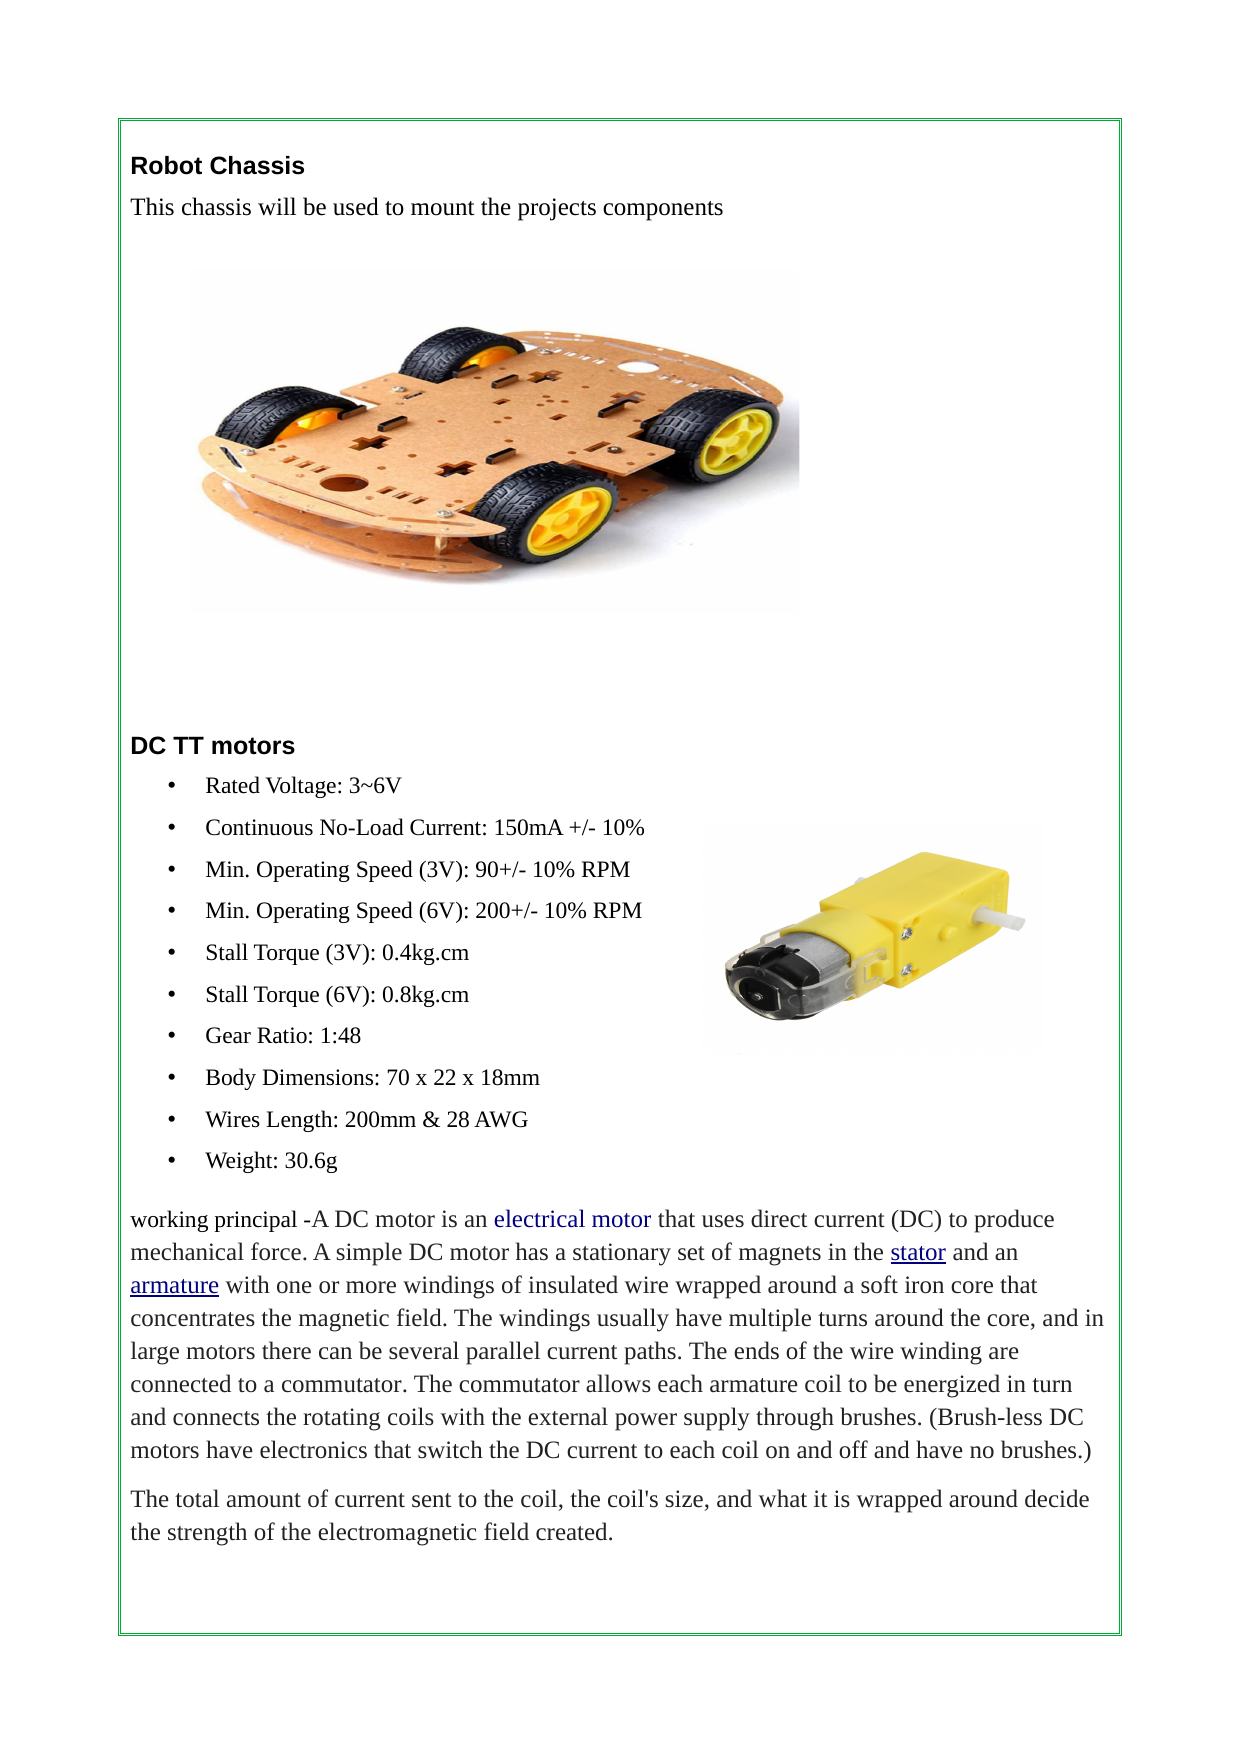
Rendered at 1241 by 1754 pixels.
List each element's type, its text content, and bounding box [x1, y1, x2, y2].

list [1043, 938, 1110, 966]
list Continuous No-Load Current: 150mA +/- 10% [168, 813, 1110, 841]
picture [187, 268, 800, 613]
list Stall Torque (6V): 0.8kg.cm [168, 980, 701, 1007]
text This chassis will be used to mount the projects components [130, 192, 1110, 221]
list [1043, 897, 1110, 924]
text working principal -A DC motor is an electrical motor that uses direct current (DC) to produce mechanical force. A simple DC motor has a stationary set of magnets in the stator and an armature with one or more windings of insulated wire wrapped around a soft iron core that concentrates the magnetic field. The windings usually have multiple turns around the core, and in large motors there can be several parallel current paths. The ends of the wire winding are connected to a commutator. The commutator allows each armature coil to be energized in turn and connects the rotating coils with the external power supply through brushes. (Brush-less DC motors have electronics that switch the DC current to each coil on and off and have no brushes.) [130, 1204, 1110, 1464]
subtitle DC TT motors [130, 731, 1110, 759]
list [1043, 1022, 1110, 1049]
list Weight: 30.6g [168, 1147, 1110, 1174]
text The total amount of current sent to the coil, the coil's size, and what it is wrapped around decide the strength of the electromagnetic field created. [130, 1484, 1110, 1546]
subtitle Robot Chassis [130, 151, 1110, 180]
list Min. Operating Speed (3V): 90+/- 10% RPM [168, 855, 701, 882]
list Rated Voltage: 3~6V [168, 772, 1110, 799]
list Stall Torque (3V): 0.4kg.cm [168, 938, 701, 966]
list [1043, 980, 1110, 1007]
picture [701, 825, 1043, 1055]
list Body Dimensions: 70 x 22 x 18mm [168, 1063, 1110, 1091]
list Min. Operating Speed (6V): 200+/- 10% RPM [168, 897, 701, 924]
list Wires Length: 200mm & 28 AWG [168, 1105, 1110, 1132]
list [1043, 855, 1110, 882]
list Gear Ratio: 1:48 [168, 1022, 701, 1049]
